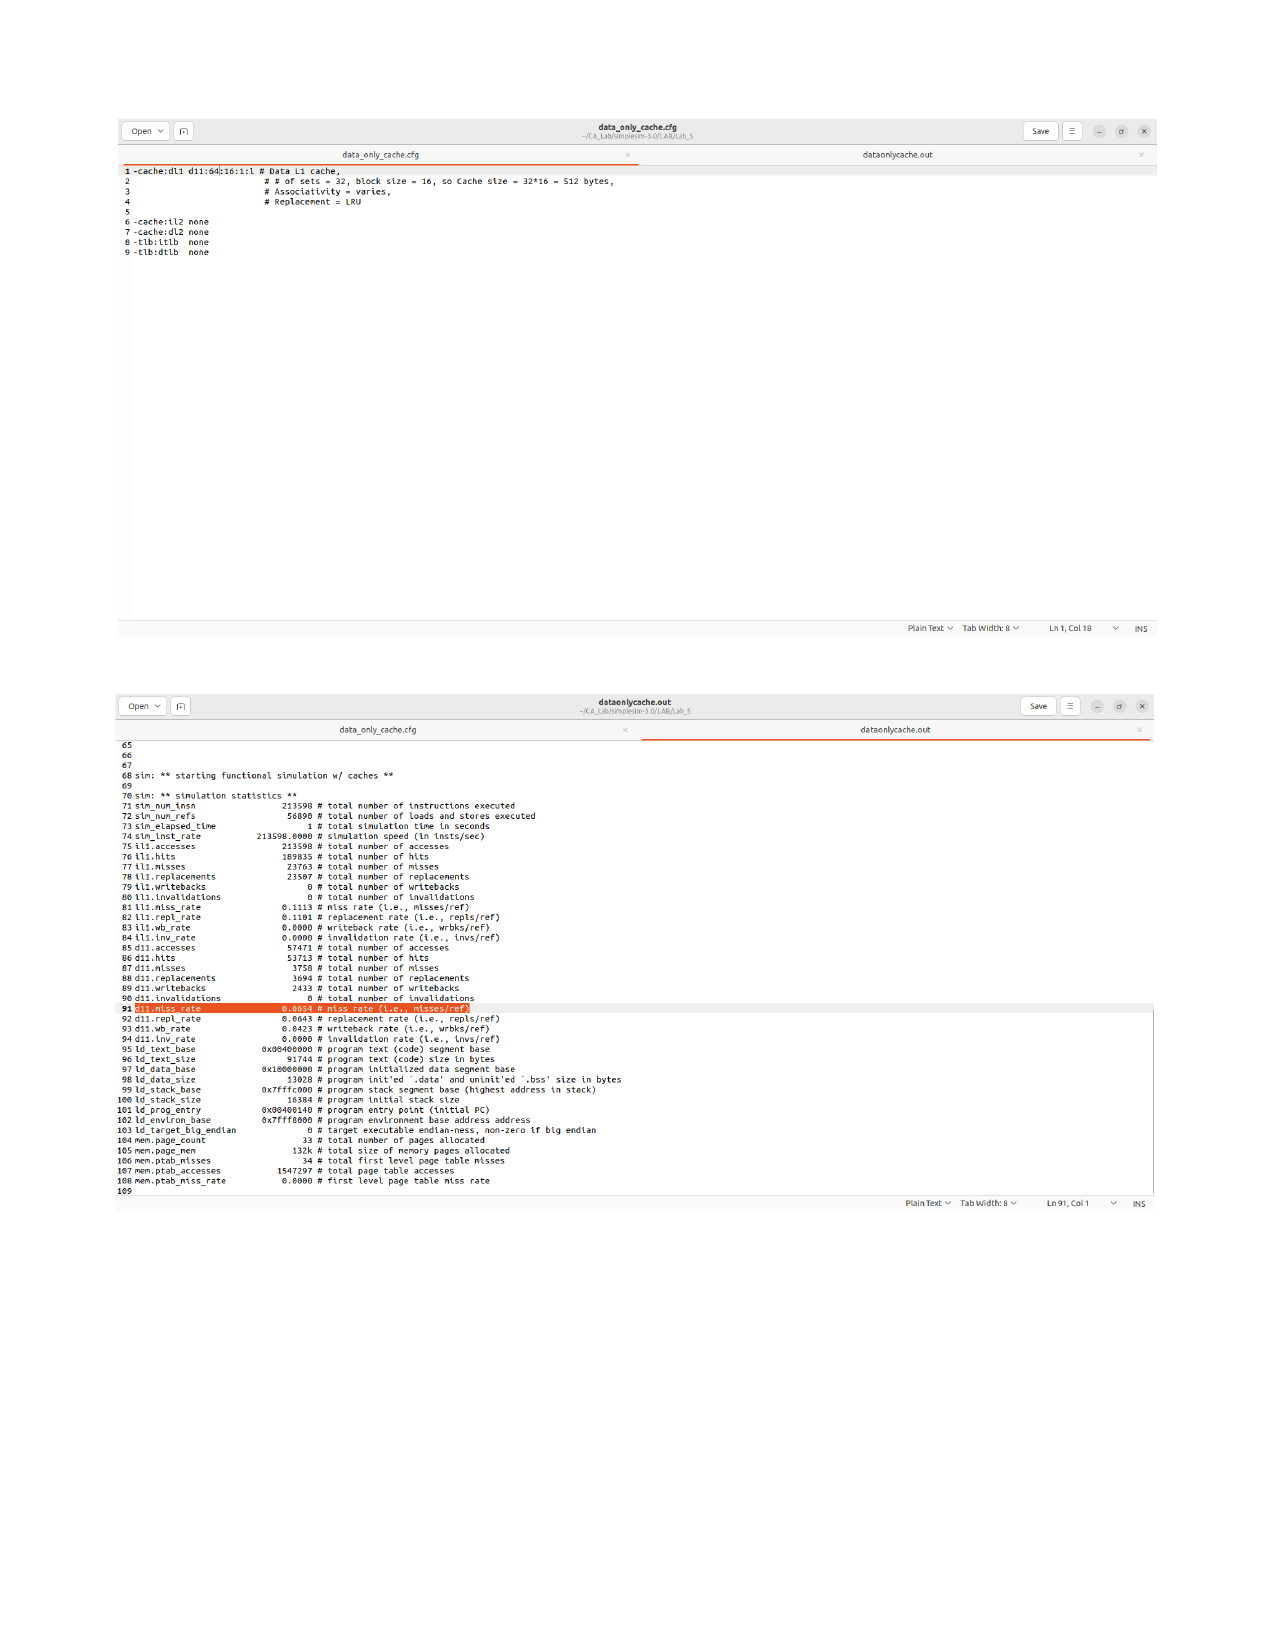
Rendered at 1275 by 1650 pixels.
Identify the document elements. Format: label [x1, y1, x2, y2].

picture [118, 118, 1157, 636]
picture [115, 693, 1154, 1211]
